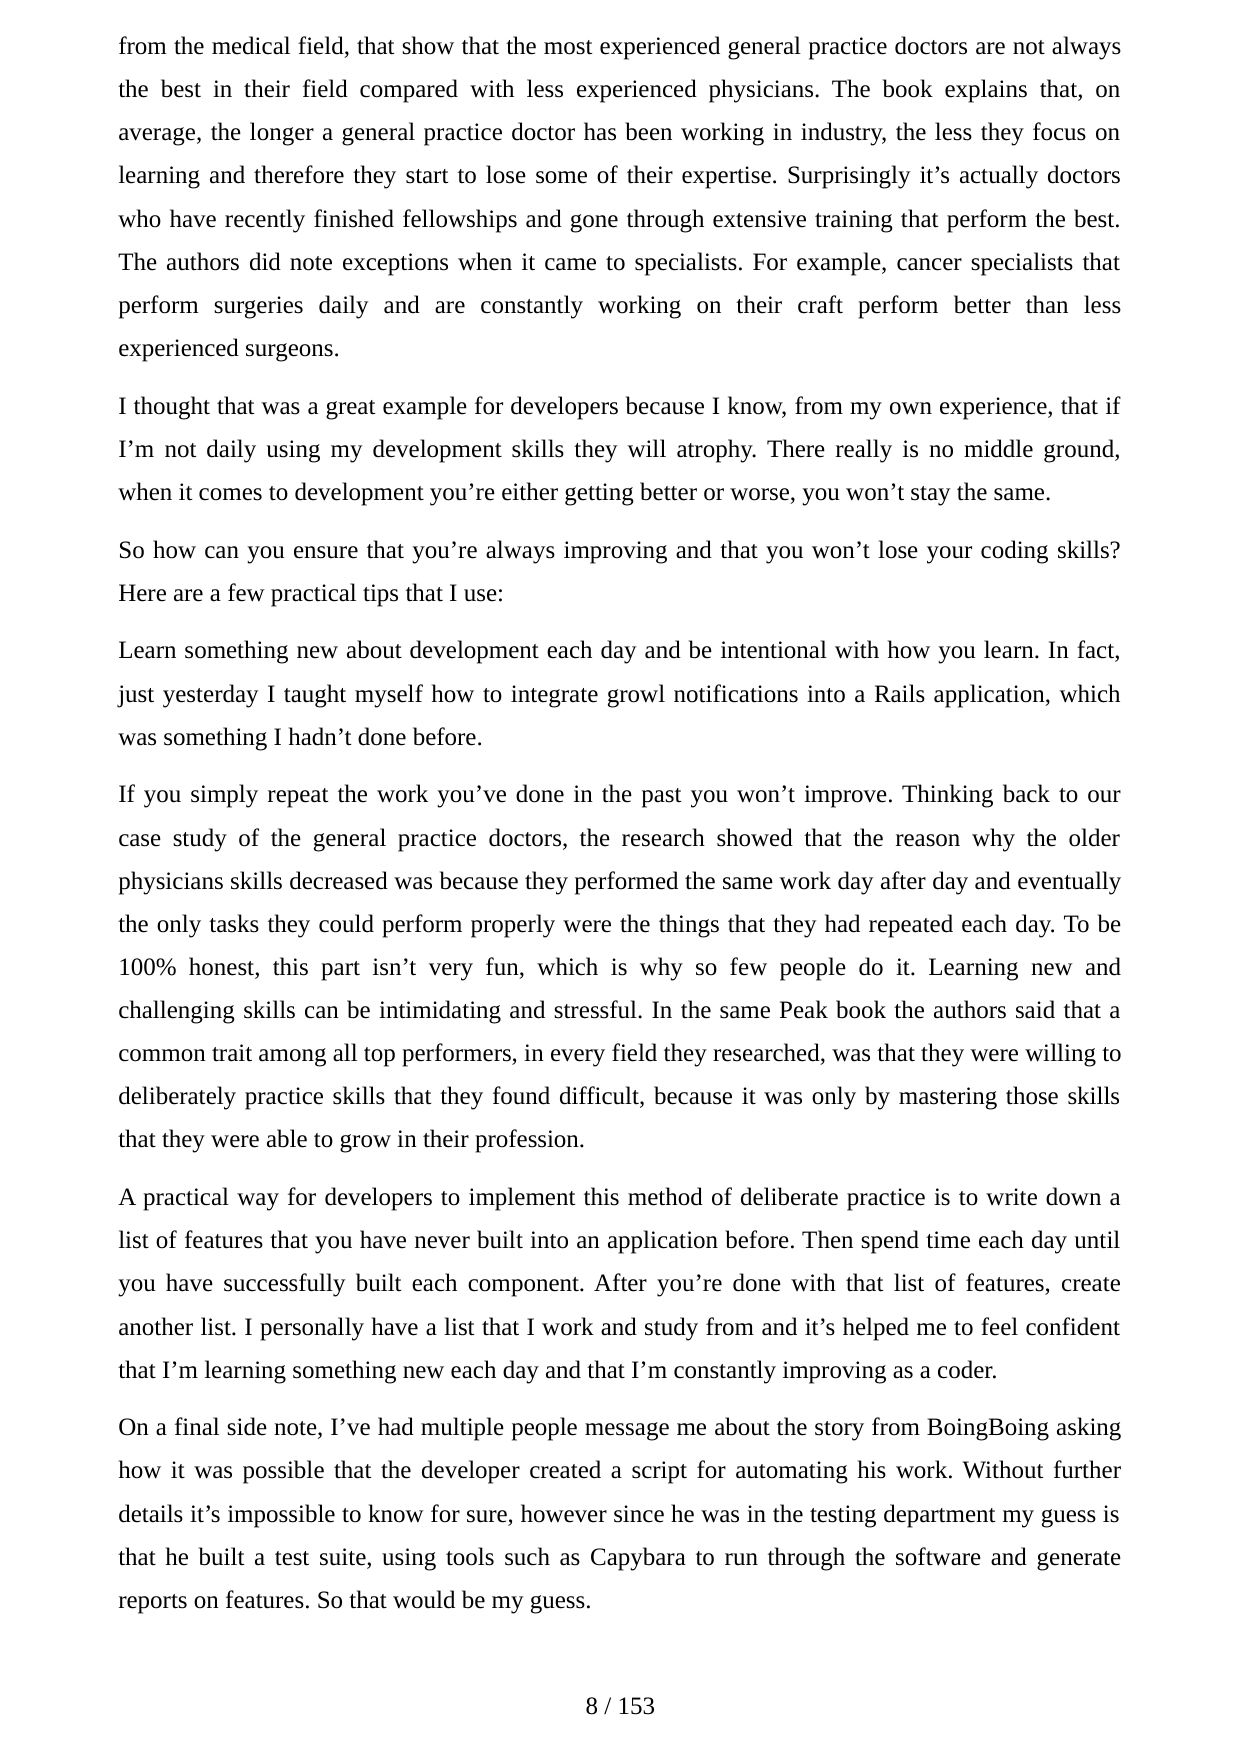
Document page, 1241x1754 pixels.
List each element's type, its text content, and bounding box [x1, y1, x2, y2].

text If you simply repeat the work you’ve done in the past you won’t improve. Thinking back to our case study of the general practice doctors, the research showed that the reason why the older physicians skills decreased was because they performed the same work day after day and eventually the only tasks they could perform properly were the things that they had repeated each day. To be 100% honest, this part isn’t very fun, which is why so few people do it. Learning new and challenging skills can be intimidating and stressful. In the same Peak book the authors said that a common trait among all top performers, in every field they researched, was that they were willing to deliberately practice skills that they found difficult, because it was only by mastering those skills that they were able to grow in their profession. [118, 779, 1122, 1153]
text So how can you ensure that you’re always improving and that you won’t lose your coding skills? Here are a few practical tips that I use: [118, 535, 1122, 607]
text A practical way for developers to implement this method of deliberate practice is to write down a list of features that you have never built into an application before. Then spend time each day until you have successfully built each component. After you’re done with that list of features, create another list. I personally have a list that I work and study from and it’s helped me to feel confident that I’m learning something new each day and that I’m constantly improving as a coder. [118, 1182, 1122, 1383]
text Learn something new about development each day and be intentional with how you learn. In fact, just yesterday I taught myself how to integrate growl notifications into a Rails application, which was something I hadn’t done before. [118, 636, 1122, 751]
text from the medical field, that show that the most experienced general practice doctors are not always the best in their field compared with less experienced physicians. The book explains that, on average, the longer a general practice doctor has been working in industry, the less they focus on learning and therefore they start to lose some of their expertise. Surprisingly it’s actually doctors who have recently finished fellowships and gone through extensive training that perform the best. The authors did note exceptions when it came to specialists. For example, cancer specialists that perform surgeries daily and are constantly working on their craft perform better than less experienced surgeons. [118, 31, 1122, 362]
text I thought that was a great example for developers because I know, from my own experience, that if I’m not daily using my development skills they will atrophy. There really is no middle ground, when it comes to development you’re either getting better or worse, you won’t stay the same. [118, 391, 1122, 506]
text On a final side note, I’ve had multiple people message me about the story from BoingBoing asking how it was possible that the developer created a script for automating his work. Without further details it’s impossible to know for sure, however since he was in the testing department my guess is that he built a test suite, using tools such as Capybara to run through the software and generate reports on features. So that would be my guess. [118, 1412, 1122, 1614]
